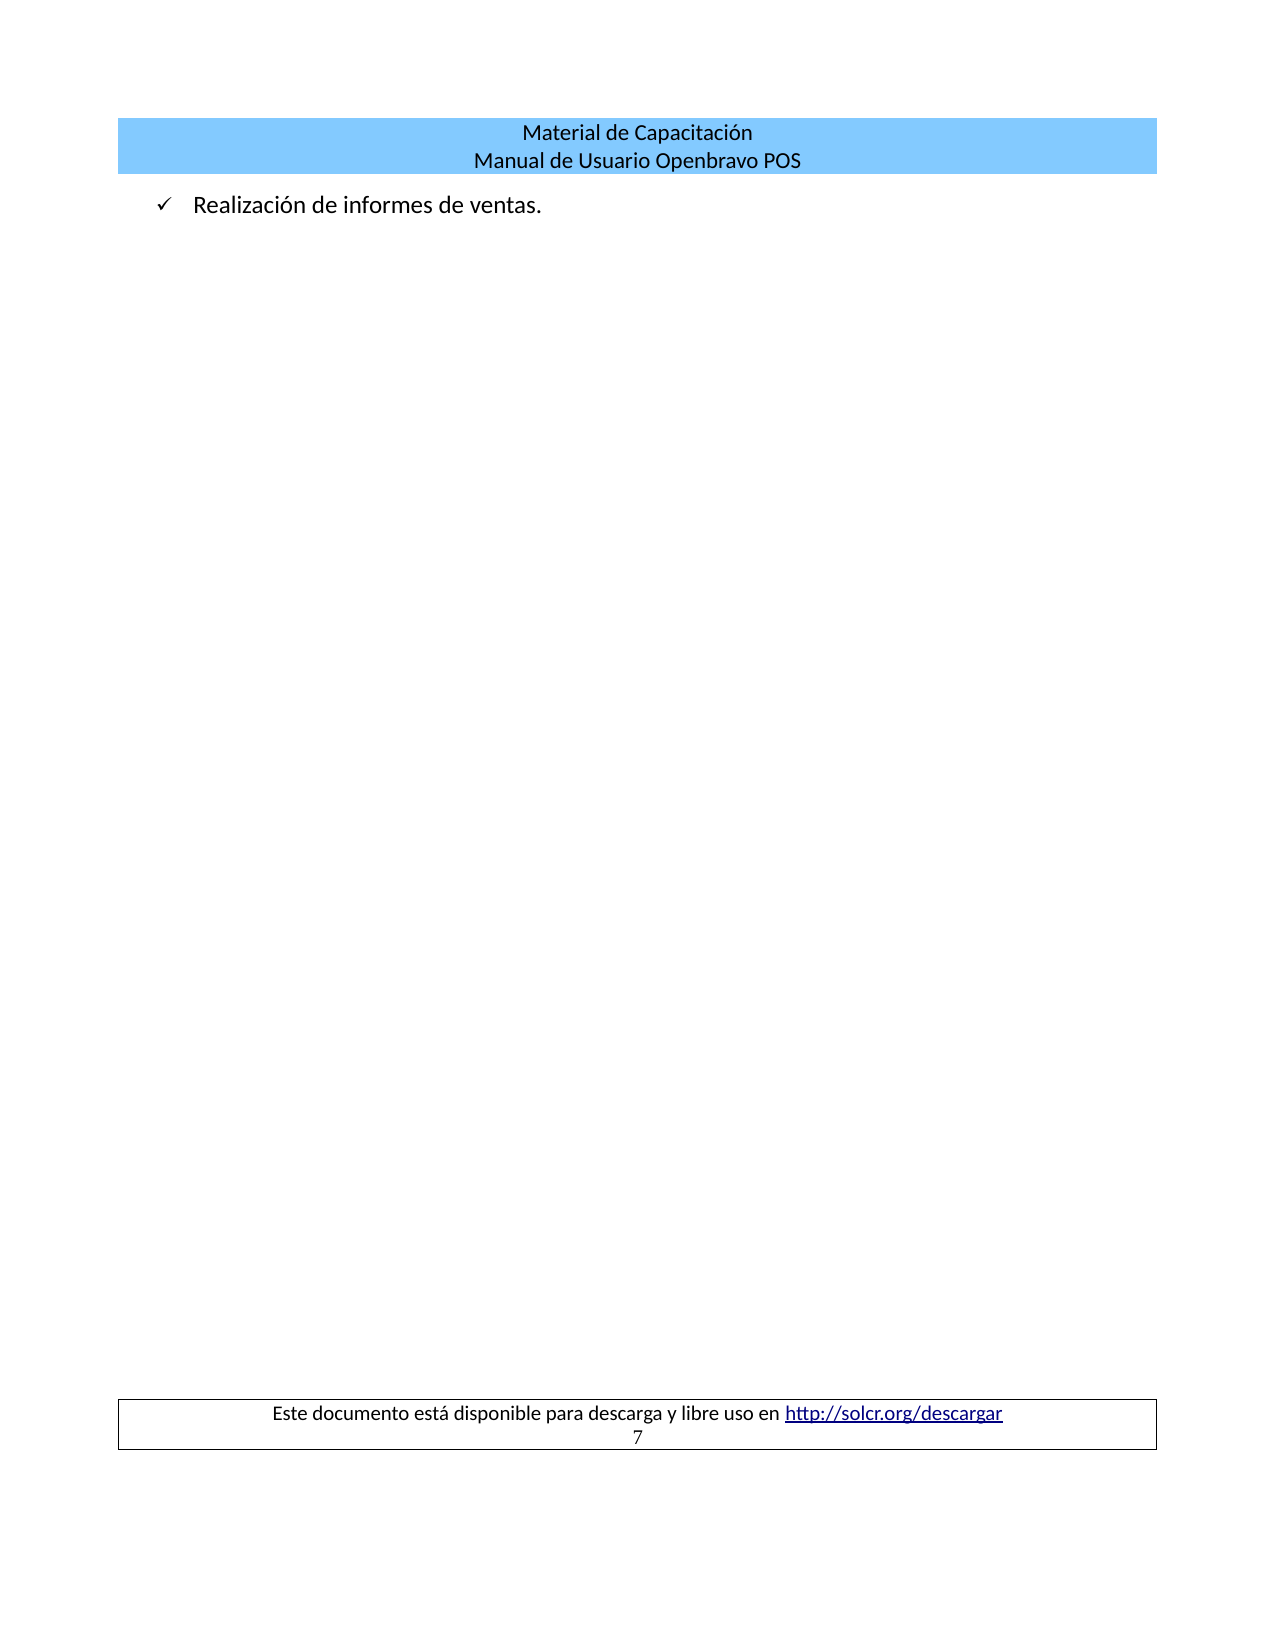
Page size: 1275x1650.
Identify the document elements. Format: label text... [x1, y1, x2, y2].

list Realización de informes de ventas. [156, 189, 1157, 219]
